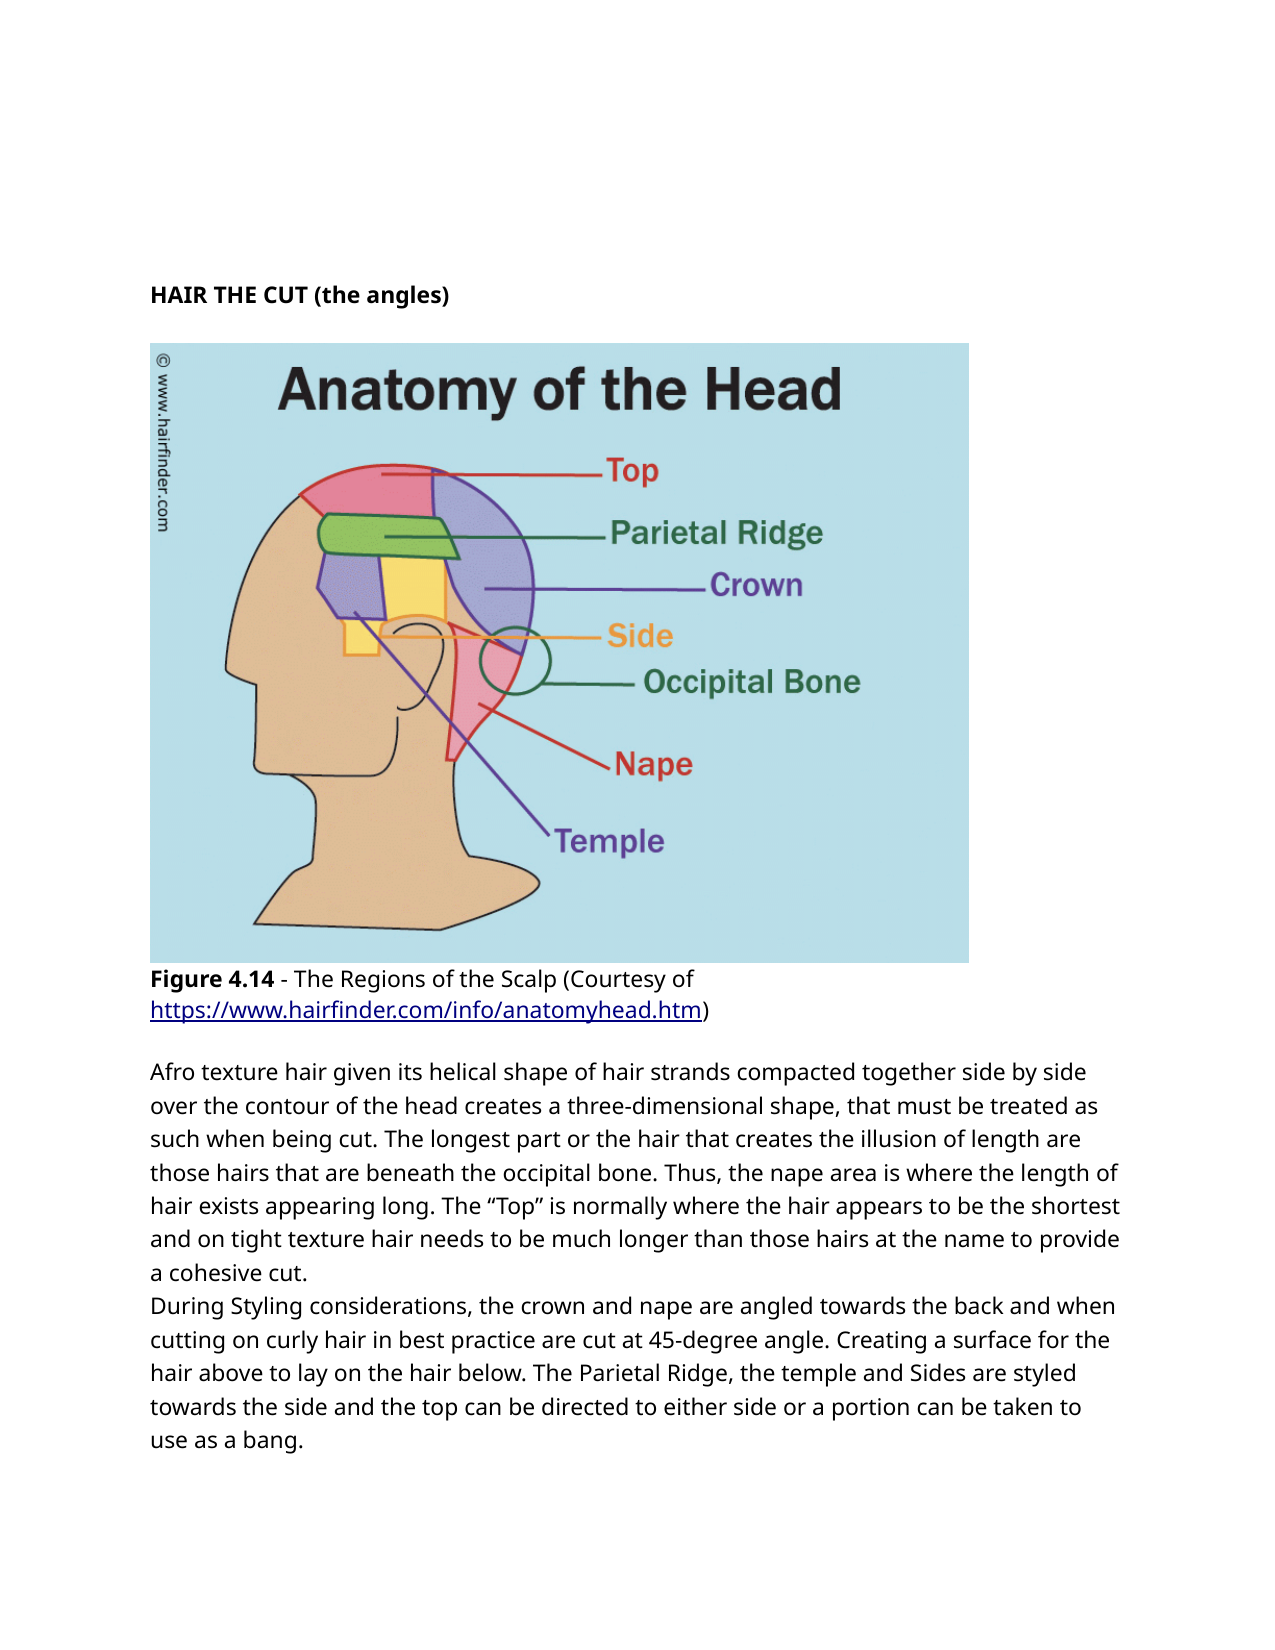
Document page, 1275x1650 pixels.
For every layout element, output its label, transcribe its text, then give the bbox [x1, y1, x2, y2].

text HAIR THE CUT (the angles) [150, 279, 1125, 310]
text During Styling considerations, the crown and nape are angled towards the back and when cutting on curly hair in best practice are cut at 45-degree angle. Creating a surface for the hair above to lay on the hair below. The Parietal Ridge, the temple and Sides are styled towards the side and the top can be directed to either side or a portion can be taken to use as a bang. [150, 1290, 1125, 1455]
text Figure 4.14 - The Regions of the Scalp (Courtesy of https://www.hairfinder.com/info/anatomyhead.htm) [150, 962, 1125, 1025]
text Afro texture hair given its helical shape of hair strands compacted together side by side over the contour of the head creates a three-dimensional shape, that must be treated as such when being cut. The longest part or the hair that creates the illusion of length are those hairs that are beneath the occipital bone. Thus, the nape area is where the length of hair exists appearing long. The “Top” is normally where the hair appears to be the shortest and on tight texture hair needs to be much longer than those hairs at the name to provide a cohesive cut. [150, 1056, 1125, 1288]
